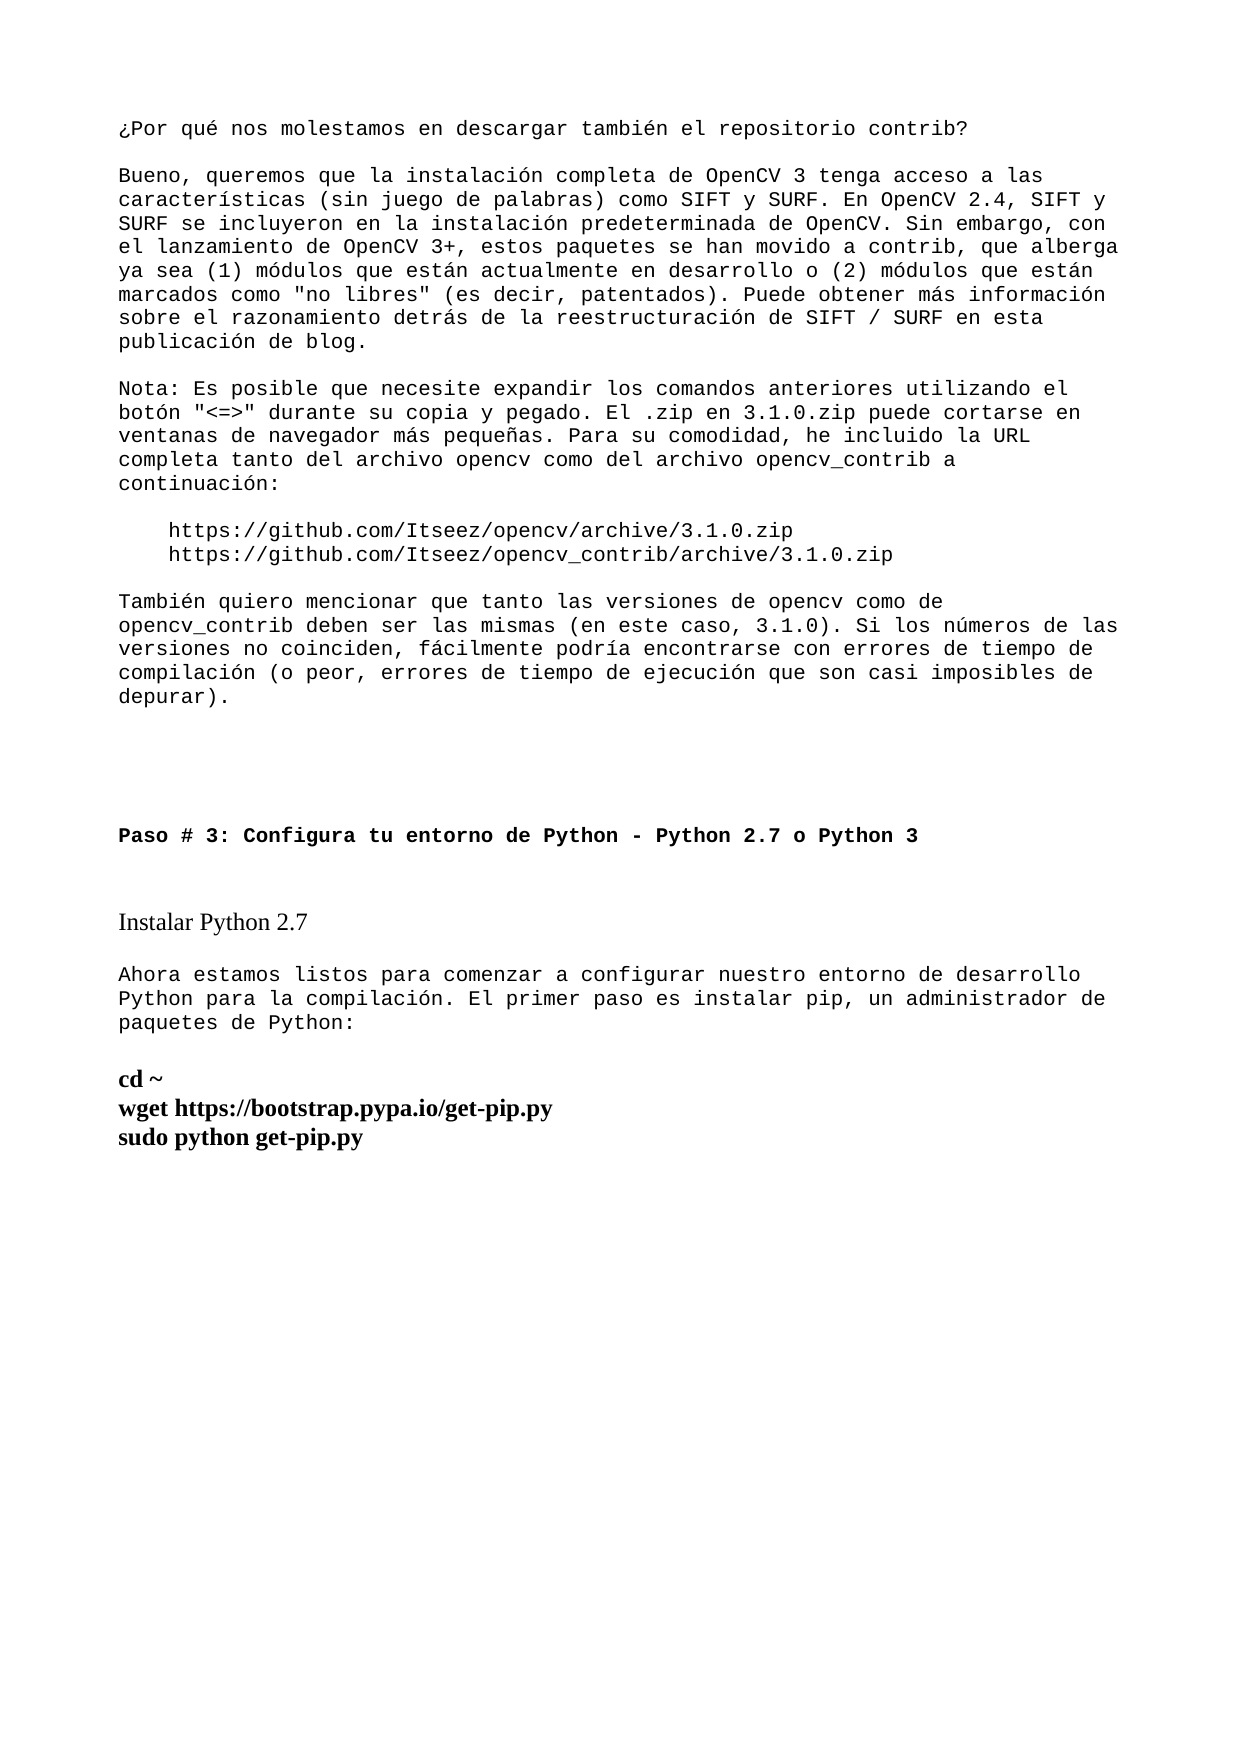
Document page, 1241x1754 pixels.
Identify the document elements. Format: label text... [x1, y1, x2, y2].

text wget https://bootstrap.pypa.io/get-pip.py [118, 1093, 1122, 1122]
text https://github.com/Itseez/opencv_contrib/archive/3.1.0.zip [118, 544, 1122, 567]
text cd ~ [118, 1064, 1122, 1093]
text También quiero mencionar que tanto las versiones de opencv como de opencv_contrib deben ser las mismas (en este caso, 3.1.0). Si los números de las versiones no coinciden, fácilmente podría encontrarse con errores de tiempo de compilación (o peor, errores de tiempo de ejecución que son casi imposibles de depurar). [118, 591, 1122, 709]
text Ahora estamos listos para comenzar a configurar nuestro entorno de desarrollo Python para la compilación. El primer paso es instalar pip, un administrador de paquetes de Python: [118, 964, 1122, 1035]
text ¿Por qué nos molestamos en descargar también el repositorio contrib? [118, 118, 1122, 142]
text Bueno, queremos que la instalación completa de OpenCV 3 tenga acceso a las características (sin juego de palabras) como SIFT y SURF. En OpenCV 2.4, SIFT y SURF se incluyeron en la instalación predeterminada de OpenCV. Sin embargo, con el lanzamiento de OpenCV 3+, estos paquetes se han movido a contrib, que alberga ya sea (1) módulos que están actualmente en desarrollo o (2) módulos que están marcados como "no libres" (es decir, patentados). Puede obtener más información sobre el razonamiento detrás de la reestructuración de SIFT / SURF en esta publicación de blog. [118, 165, 1122, 354]
text https://github.com/Itseez/opencv/archive/3.1.0.zip [118, 520, 1122, 544]
text Instalar Python 2.7 [118, 907, 1122, 936]
text sudo python get-pip.py [118, 1122, 1122, 1150]
text Nota: Es posible que necesite expandir los comandos anteriores utilizando el botón "<=>" durante su copia y pegado. El .zip en 3.1.0.zip puede cortarse en ventanas de navegador más pequeñas. Para su comodidad, he incluido la URL completa tanto del archivo opencv como del archivo opencv_contrib a continuación: [118, 378, 1122, 496]
text Paso # 3: Configura tu entorno de Python - Python 2.7 o Python 3 [118, 825, 1122, 849]
